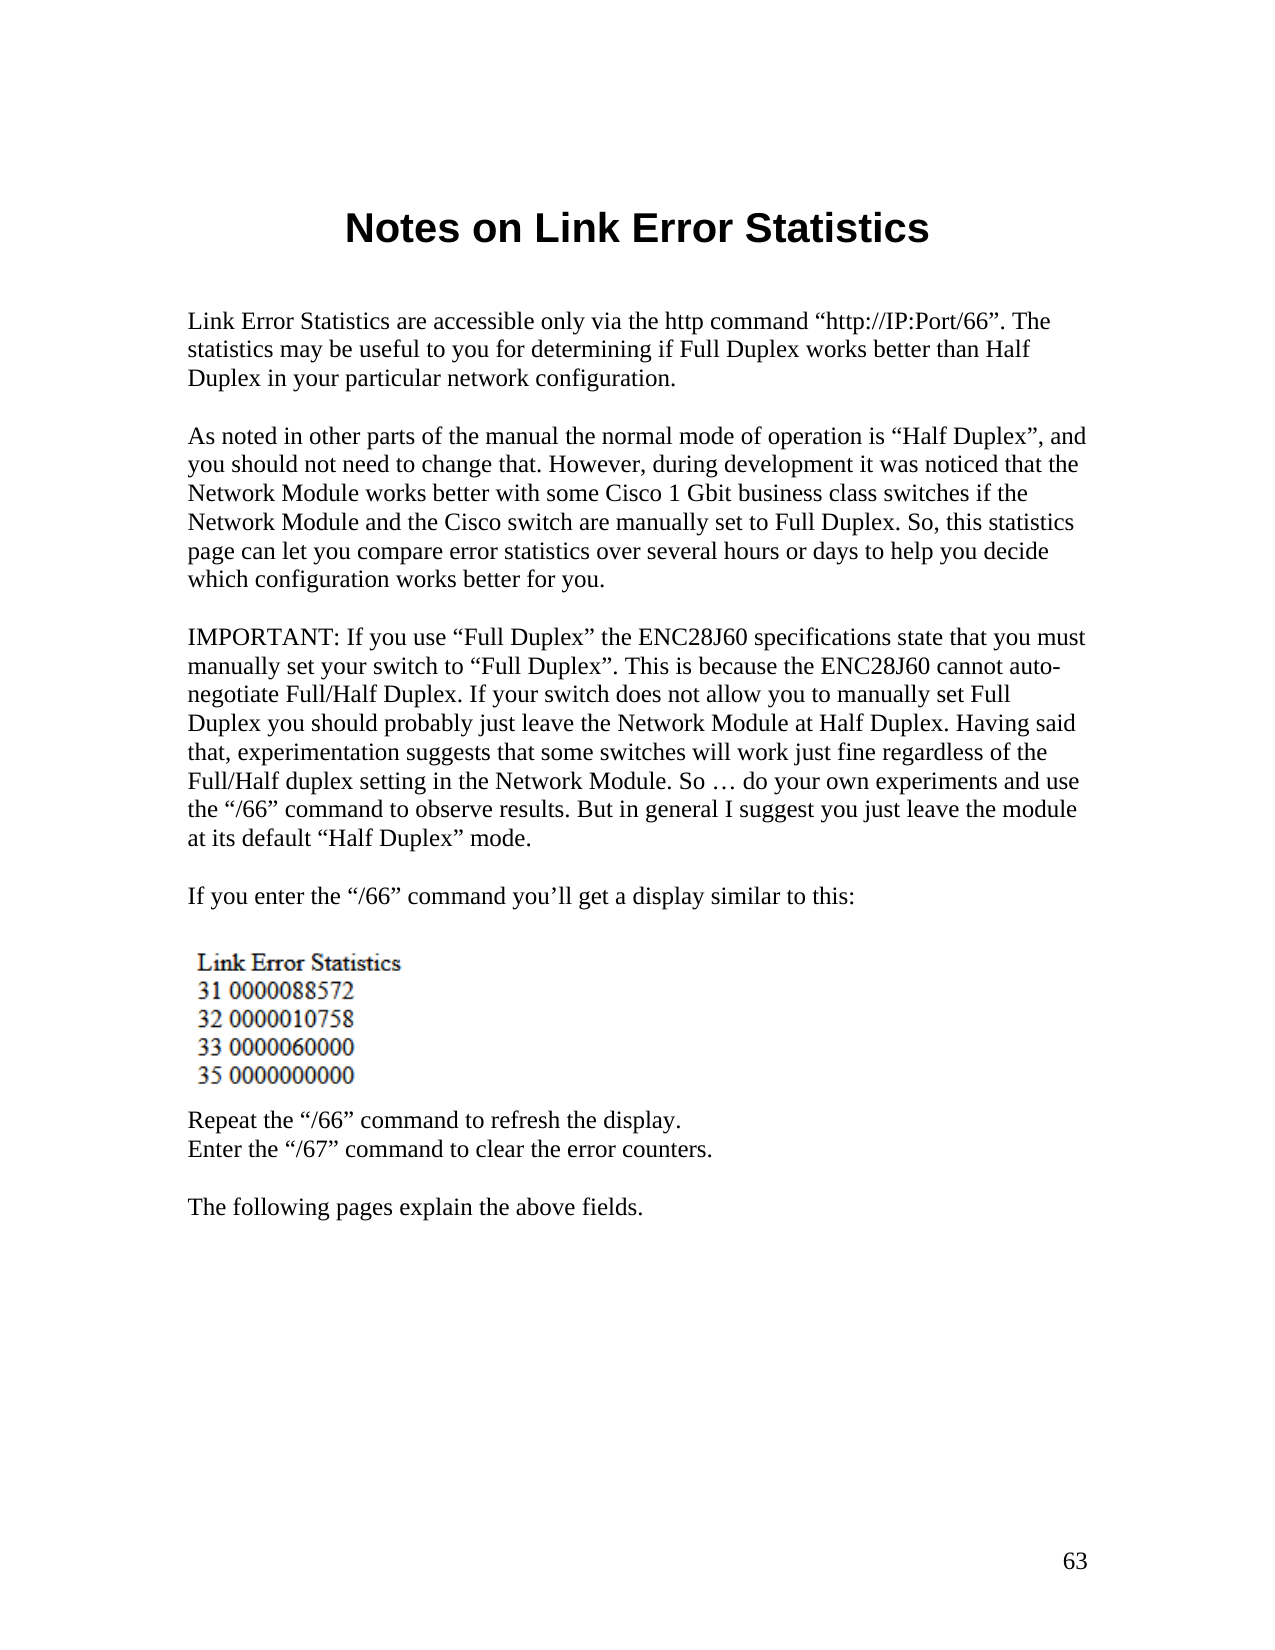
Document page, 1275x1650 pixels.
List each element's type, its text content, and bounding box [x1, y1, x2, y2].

subtitle Notes on Link Error Statistics [187, 204, 1087, 252]
text If you enter the “/66” command you’ll get a display similar to this: [187, 881, 1087, 909]
text Enter the “/67” command to clear the error counters. [187, 1134, 1087, 1163]
text Repeat the “/66” command to refresh the display. [187, 1106, 1087, 1134]
text The following pages explain the above fields. [187, 1192, 1087, 1221]
picture [187, 938, 419, 1106]
text As noted in other parts of the manual the normal mode of operation is “Half Duplex”, and you should not need to change that. However, during development it was noticed that the Network Module works better with some Cisco 1 Gbit business class switches if the Network Module and the Cisco switch are manually set to Full Duplex. So, this statistics page can let you compare error statistics over several hours or days to help you decide which configuration works better for you. [187, 421, 1087, 593]
text Link Error Statistics are accessible only via the http command “http://IP:Port/66”. The statistics may be useful to you for determining if Full Duplex works better than Half Duplex in your particular network configuration. [187, 306, 1087, 392]
text IMPORTANT: If you use “Full Duplex” the ENC28J60 specifications state that you must manually set your switch to “Full Duplex”. This is because the ENC28J60 cannot auto-negotiate Full/Half Duplex. If your switch does not allow you to manually set Full Duplex you should probably just leave the Network Module at Half Duplex. Having said that, experimentation suggests that some switches will work just fine regardless of the Full/Half duplex setting in the Network Module. So … do your own experiments and use the “/66” command to observe results. But in general I suggest you just leave the module at its default “Half Duplex” mode. [187, 622, 1087, 852]
